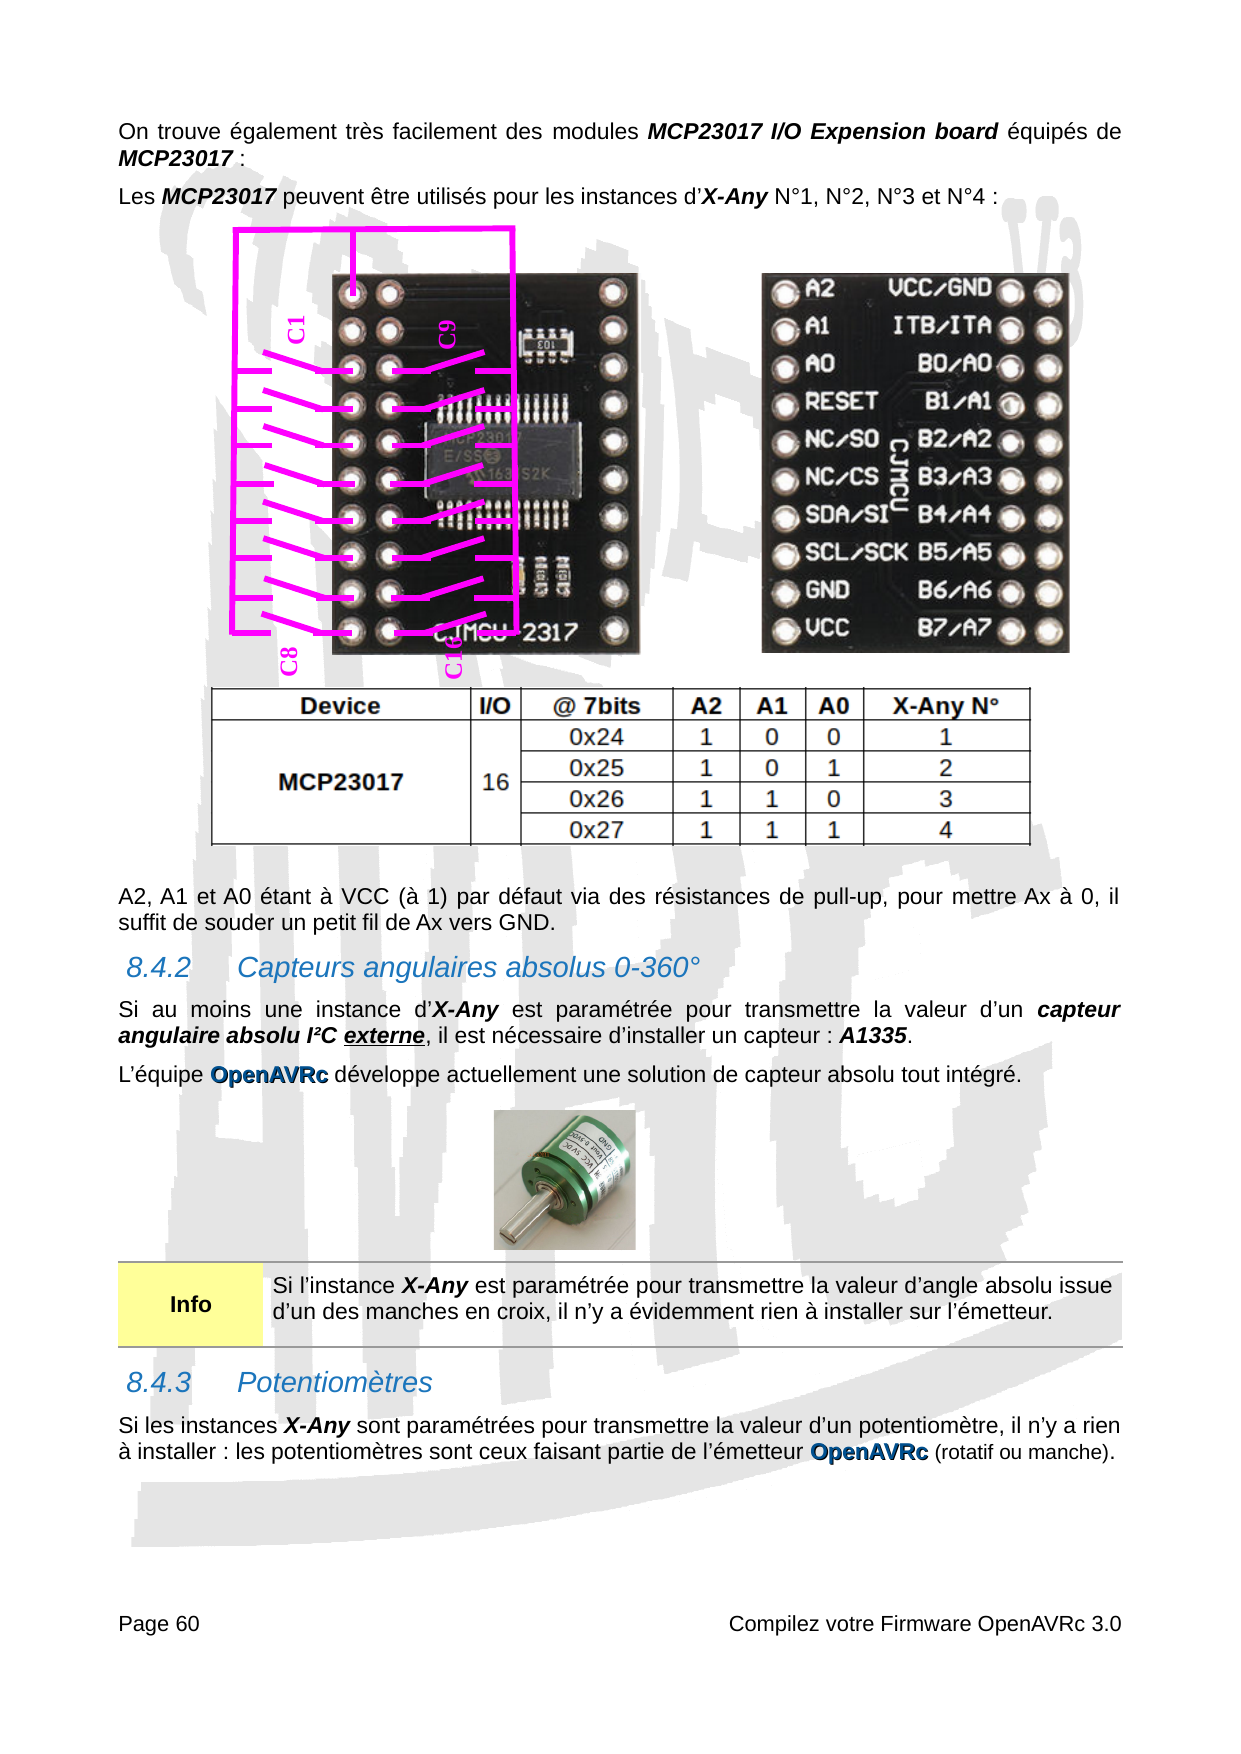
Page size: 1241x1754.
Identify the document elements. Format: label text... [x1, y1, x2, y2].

text Si au moins une instance d’X-Any est paramétrée pour transmettre la valeur d’un capteur angulaire absolu I²C externe, il est nécessaire d’installer un capteur : A1335. [118, 996, 1122, 1049]
picture [761, 273, 1070, 653]
picture [210, 687, 1032, 846]
picture [493, 1110, 636, 1250]
text Si les instances X-Any sont paramétrées pour transmettre la valeur d’un potentiomètre, il n’y a rien à installer : les potentiomètres sont ceux faisant partie de l’émetteur OpenAVRc (rotatif ou manche). [118, 1412, 1122, 1464]
text On trouve également très facilement des modules MCP23017 I/O Expension board équipés de MCP23017 : [118, 118, 1122, 171]
table_header Si l’instance X-Any est paramétrée pour transmettre la valeur d’angle absolu issue d’un des manches en croix, il n’y a évidemment rien à installer sur l’émetteur. [264, 1263, 1122, 1346]
subtitle Capteurs angulaires absolus 0-360° [118, 950, 1122, 983]
text L’équipe OpenAVRc développe actuellement une solution de capteur absolu tout intégré. [118, 1061, 1122, 1088]
table_header Info [118, 1263, 263, 1346]
picture [332, 273, 642, 655]
subtitle Potentiomètres [118, 1366, 1122, 1399]
text Les MCP23017 peuvent être utilisés pour les instances d’X-Any N°1, N°2, N°3 et N°4 : [118, 183, 1122, 210]
text A2, A1 et A0 étant à VCC (à 1) par défaut via des résistances de pull-up, pour mettre Ax à 0, il suffit de souder un petit fil de Ax vers GND. [118, 883, 1122, 935]
